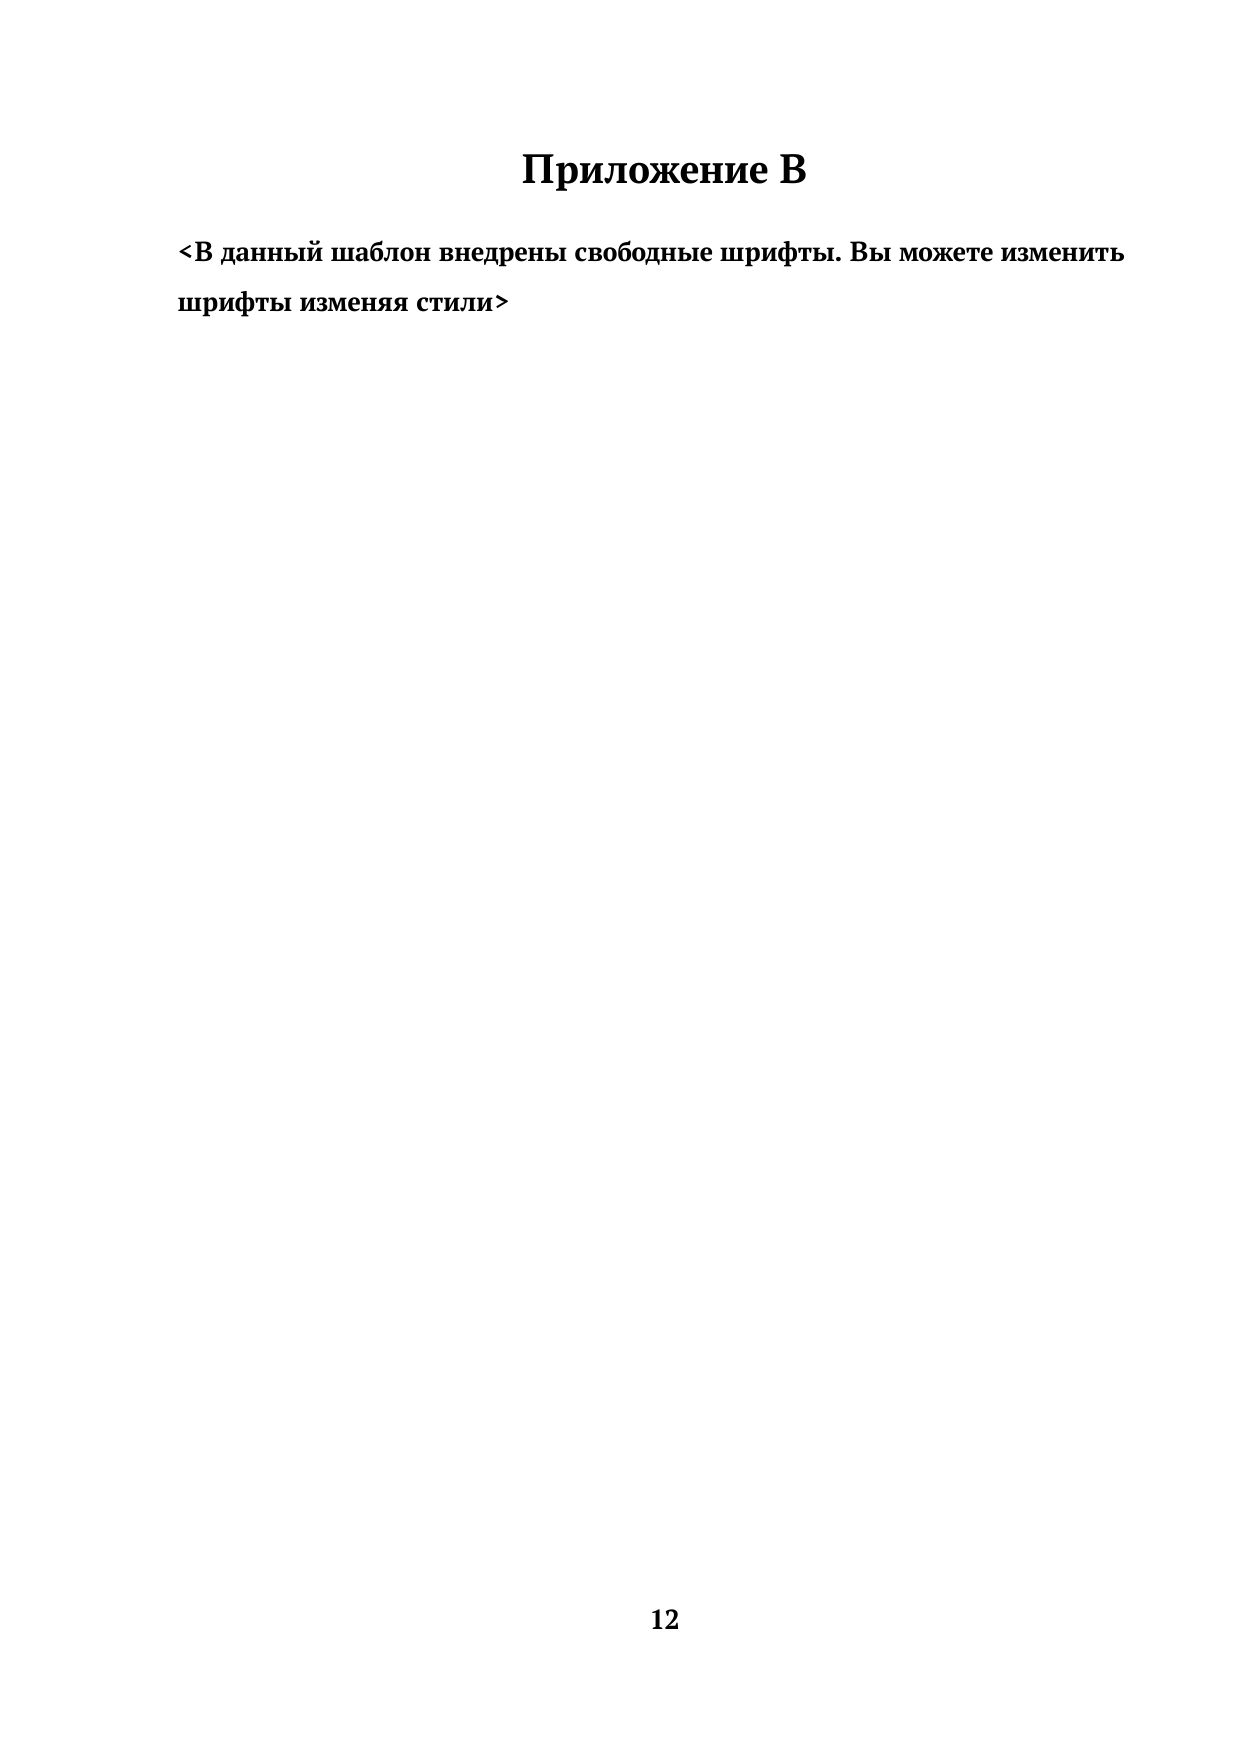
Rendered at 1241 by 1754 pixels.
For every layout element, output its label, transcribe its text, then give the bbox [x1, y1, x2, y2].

text Приложение В [177, 143, 1152, 193]
text <В данный шаблон внедрены свободные шрифты. Вы можете изменить шрифты изменяя стили> [177, 234, 1152, 318]
